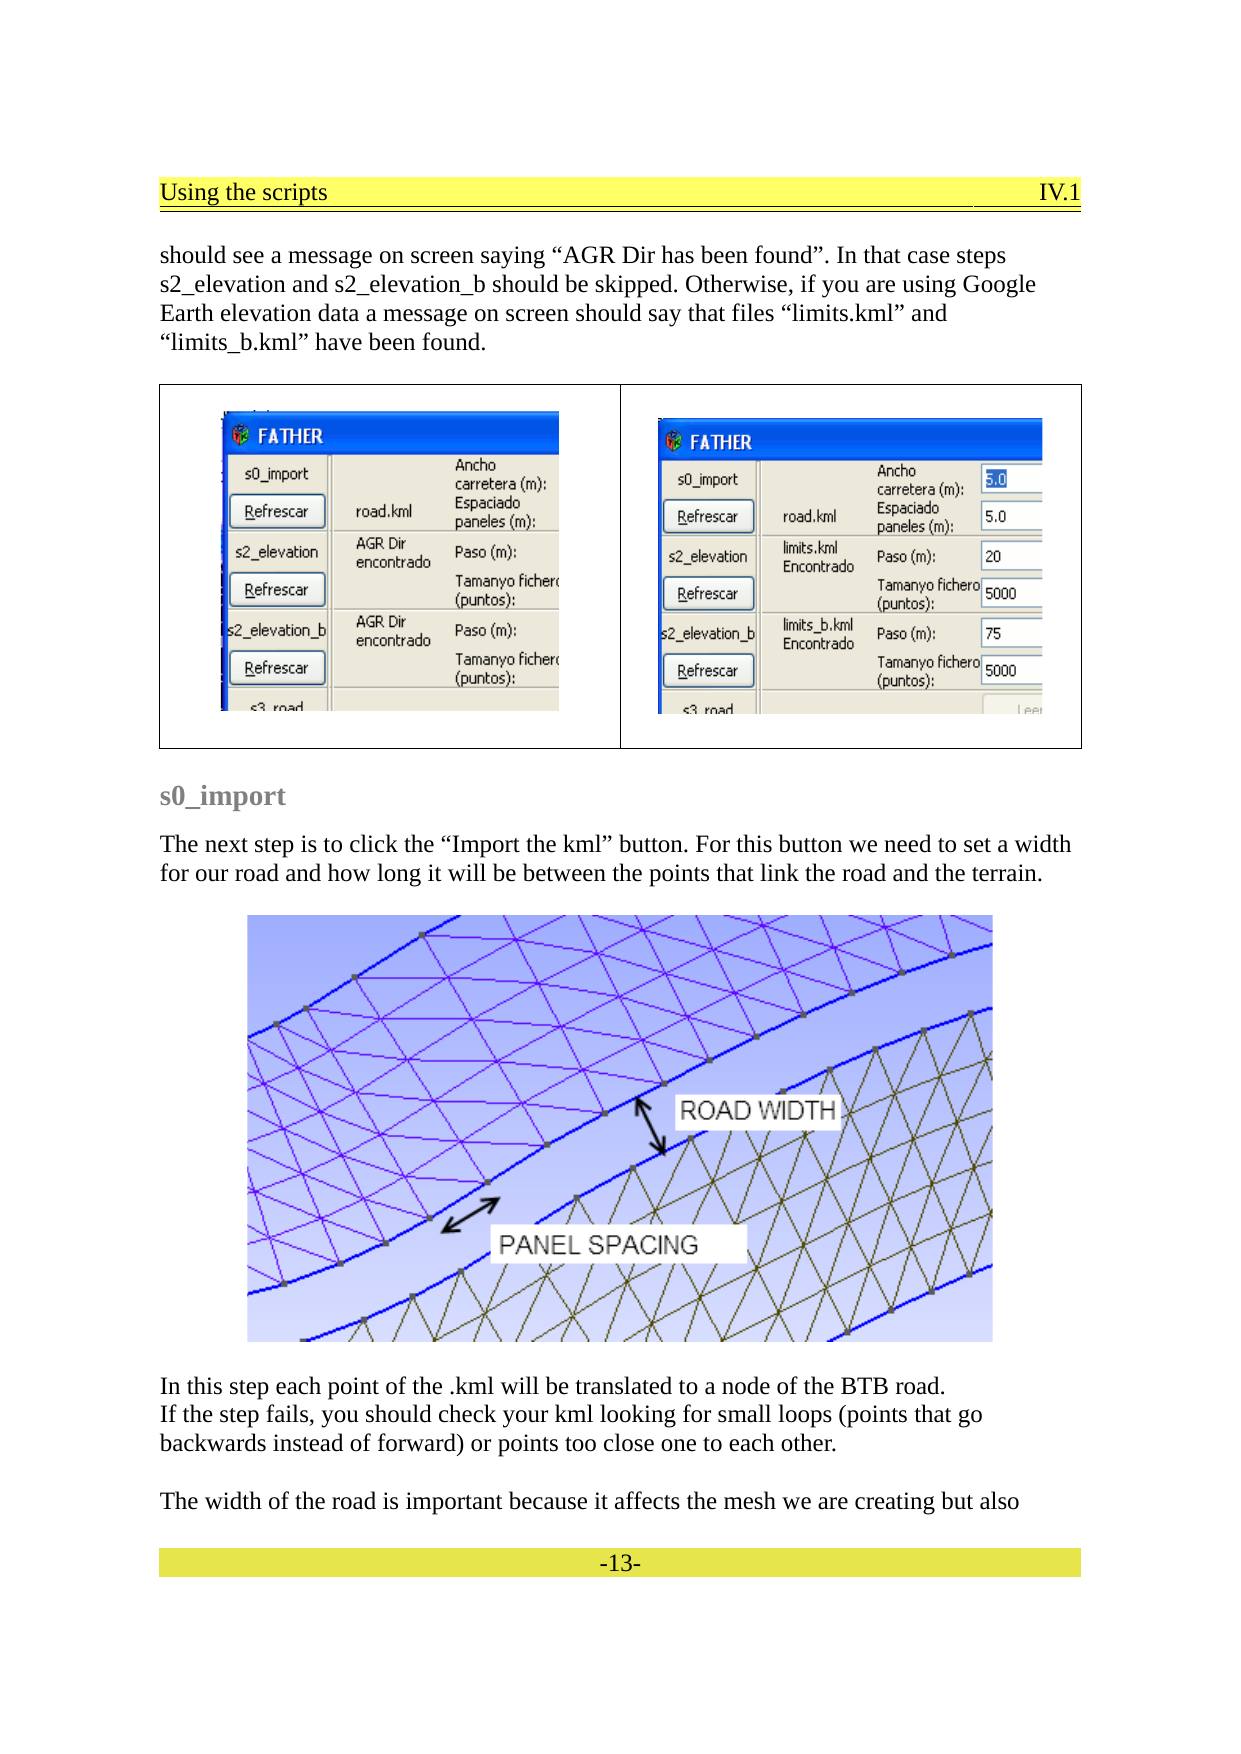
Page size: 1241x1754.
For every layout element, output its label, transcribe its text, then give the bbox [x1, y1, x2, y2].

text In this step each point of the .kml will be translated to a node of the BTB road. [159, 1371, 1081, 1399]
table_header [621, 385, 1081, 748]
text If the step fails, you should check your kml looking for small loops (points that go backwards instead of forward) or points too close one to each other. [159, 1399, 1081, 1457]
text The next step is to click the “Import the kml” button. For this button we need to set a width for our road and how long it will be between the points that link the road and the terrain. [159, 829, 1081, 887]
text should see a message on screen saying “AGR Dir has been found”. In that case steps s2_elevation and s2_elevation_b should be skipped. Otherwise, if you are using Google Earth elevation data a message on screen should say that files “limits.kml” and “limits_b.kml” have been found. [159, 240, 1081, 355]
picture [247, 915, 993, 1342]
text The width of the road is important because it affects the mesh we are creating but also [159, 1486, 1081, 1514]
table_header [160, 385, 620, 748]
subtitle s0_import [159, 778, 1081, 811]
